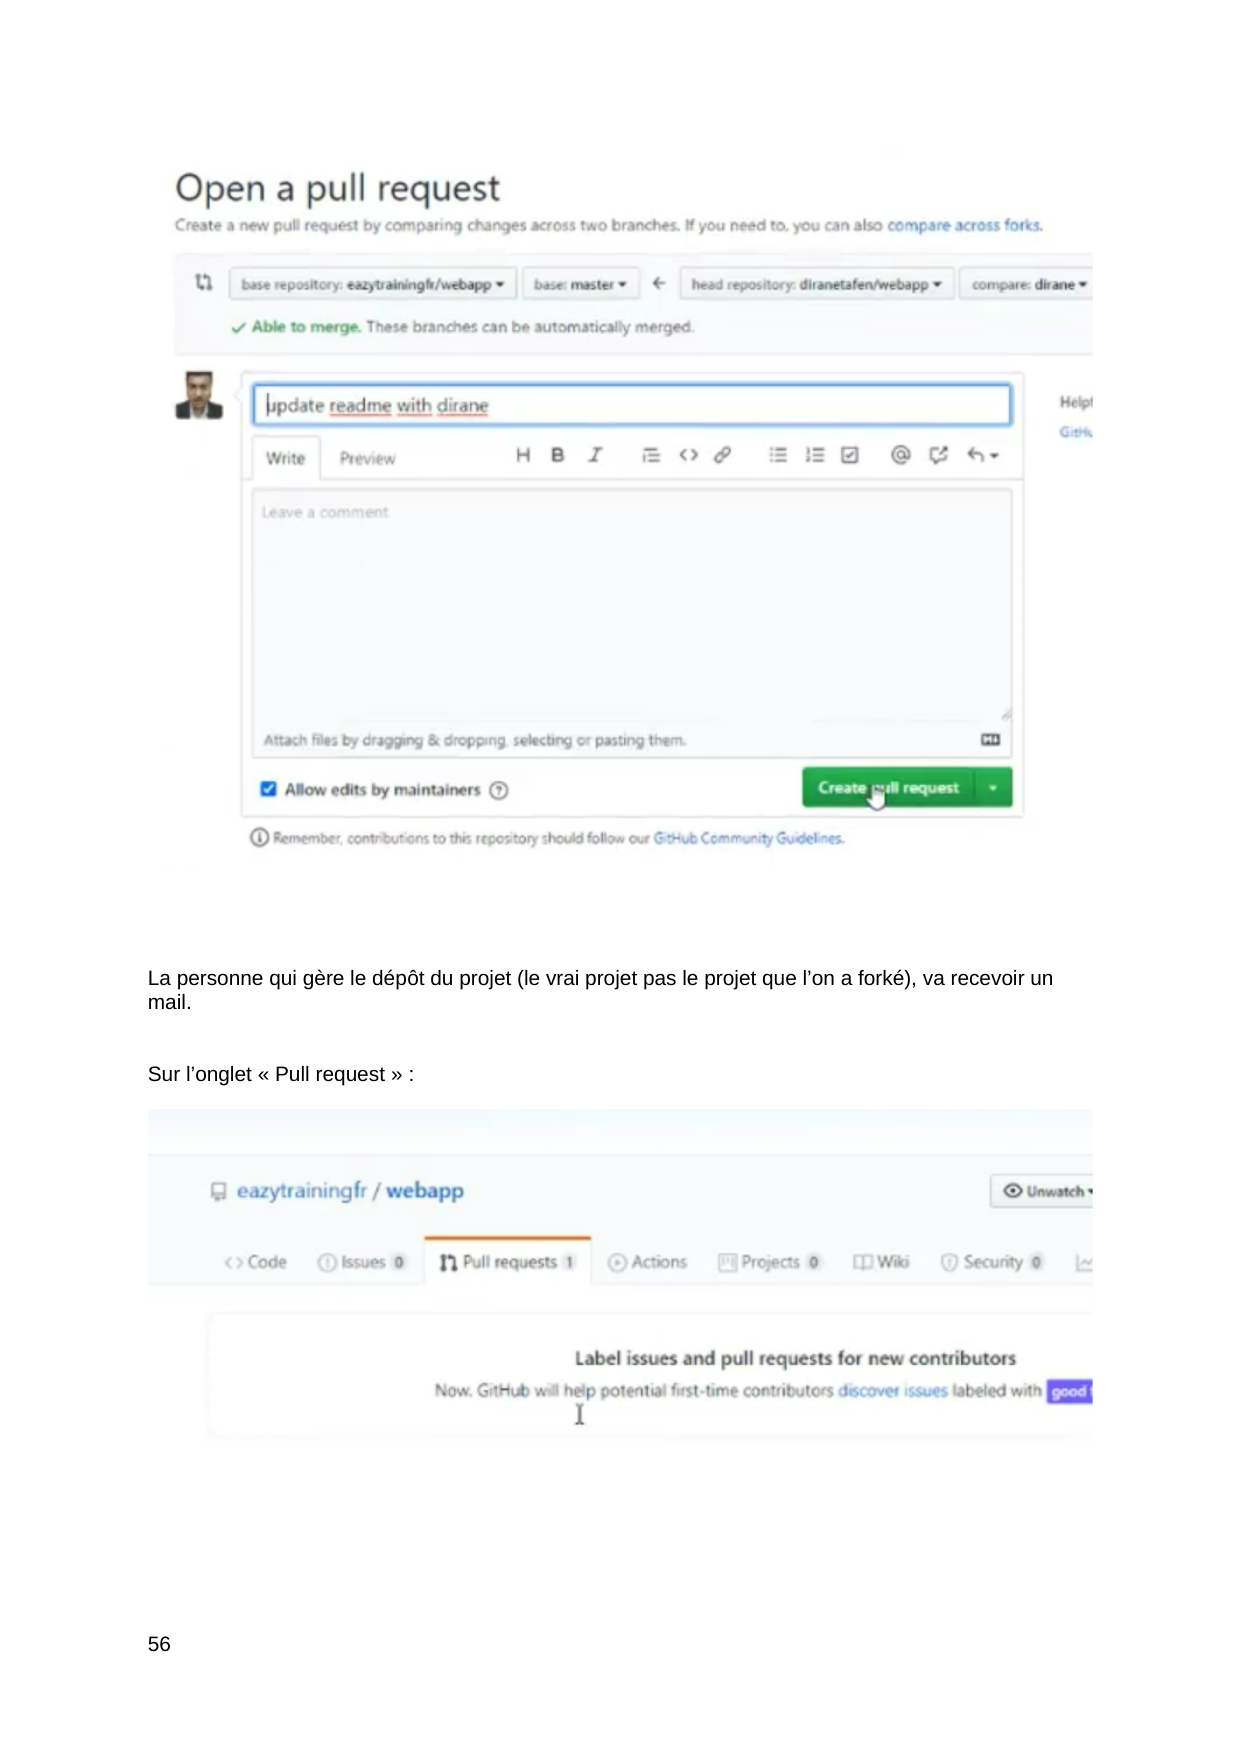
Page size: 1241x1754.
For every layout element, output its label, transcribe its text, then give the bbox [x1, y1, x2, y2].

text Sur l’onglet « Pull request » : [148, 1062, 1093, 1086]
picture [147, 147, 1093, 870]
picture [147, 1109, 1093, 1460]
text La personne qui gère le dépôt du projet (le vrai projet pas le projet que l’on a forké), va recevoir un mail. [148, 966, 1093, 1014]
